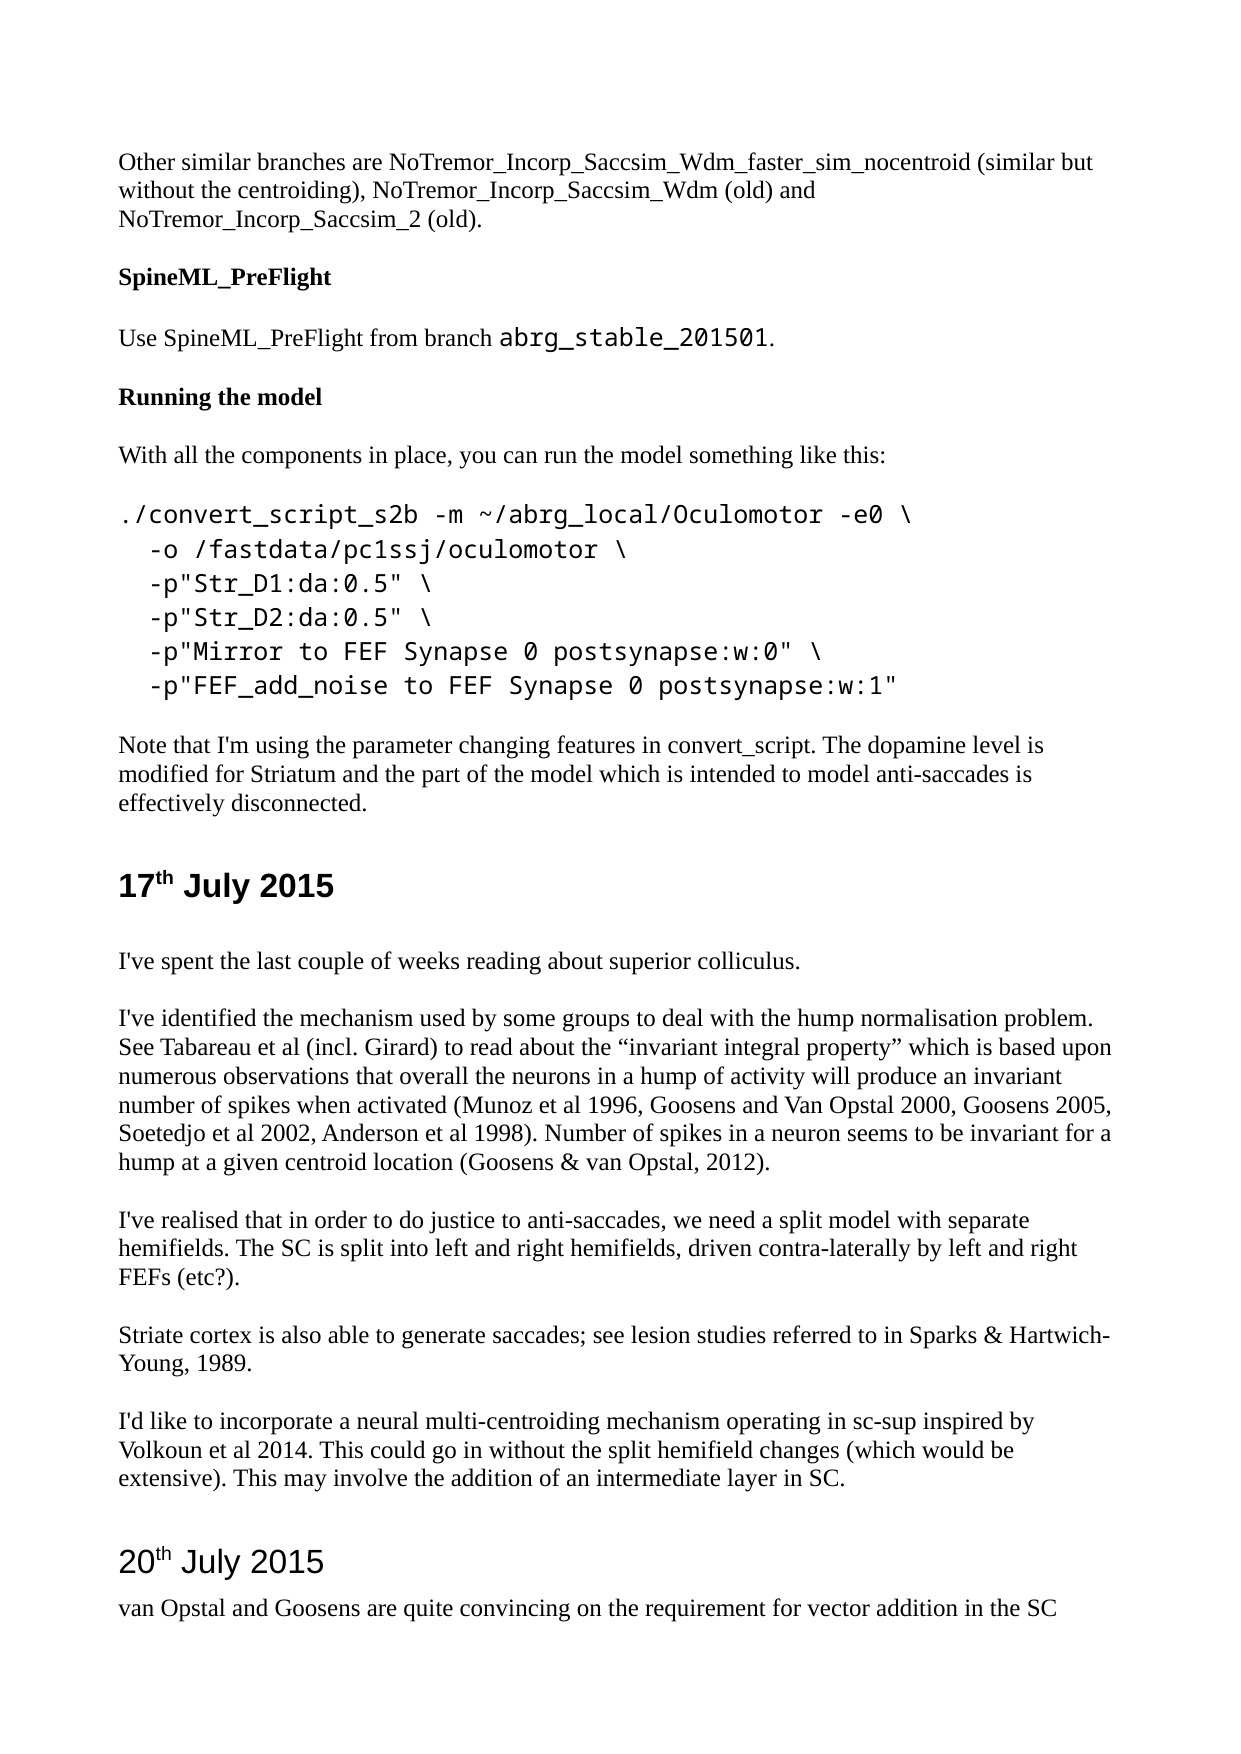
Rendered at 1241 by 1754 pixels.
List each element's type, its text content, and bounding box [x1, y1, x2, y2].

text I've realised that in order to do justice to anti-saccades, we need a split model with separate hemifields. The SC is split into left and right hemifields, driven contra-laterally by left and right FEFs (etc?). [118, 1205, 1122, 1291]
text -p"FEF_add_noise to FEF Synapse 0 postsynapse:w:1" [118, 667, 1122, 702]
subtitle 20th July 2015 [118, 1542, 1122, 1581]
text Other similar branches are NoTremor_Incorp_Saccsim_Wdm_faster_sim_nocentroid (similar but without the centroiding), NoTremor_Incorp_Saccsim_Wdm (old) and NoTremor_Incorp_Saccsim_2 (old). [118, 147, 1122, 233]
text -p"Str_D2:da:0.5" \ [118, 599, 1122, 633]
text With all the components in place, you can run the model something like this: [118, 440, 1122, 468]
text van Opstal and Goosens are quite convincing on the requirement for vector addition in the SC [118, 1593, 1122, 1622]
text -p"Mirror to FEF Synapse 0 postsynapse:w:0" \ [118, 633, 1122, 667]
text -p"Str_D1:da:0.5" \ [118, 565, 1122, 599]
subtitle 17th July 2015 [118, 866, 1122, 905]
text -o /fastdata/pc1ssj/oculomotor \ [118, 531, 1122, 565]
text SpineML_PreFlight [118, 262, 1122, 291]
text I've identified the mechanism used by some groups to deal with the hump normalisation problem. See Tabareau et al (incl. Girard) to read about the “invariant integral property” which is based upon numerous observations that overall the neurons in a hump of activity will produce an invariant number of spikes when activated (Munoz et al 1996, Goosens and Van Opstal 2000, Goosens 2005, Soetedjo et al 2002, Anderson et al 1998). Number of spikes in a neuron seems to be invariant for a hump at a given centroid location (Goosens & van Opstal, 2012). [118, 1003, 1122, 1176]
text ./convert_script_s2b -m ~/abrg_local/Oculomotor -e0 \ [118, 497, 1122, 531]
text Striate cortex is also able to generate saccades; see lesion studies referred to in Sparks & Hartwich-Young, 1989. [118, 1320, 1122, 1377]
text Use SpineML_PreFlight from branch abrg_stable_201501. [118, 319, 1122, 353]
text I'd like to incorporate a neural multi-centroiding mechanism operating in sc-sup inspired by Volkoun et al 2014. This could go in without the split hemifield changes (which would be extensive). This may involve the addition of an intermediate layer in SC. [118, 1406, 1122, 1492]
text Note that I'm using the parameter changing features in convert_script. The dopamine level is modified for Striatum and the part of the model which is intended to model anti-saccades is effectively disconnected. [118, 730, 1122, 817]
text Running the model [118, 382, 1122, 411]
text I've spent the last couple of weeks reading about superior colliculus. [118, 946, 1122, 975]
